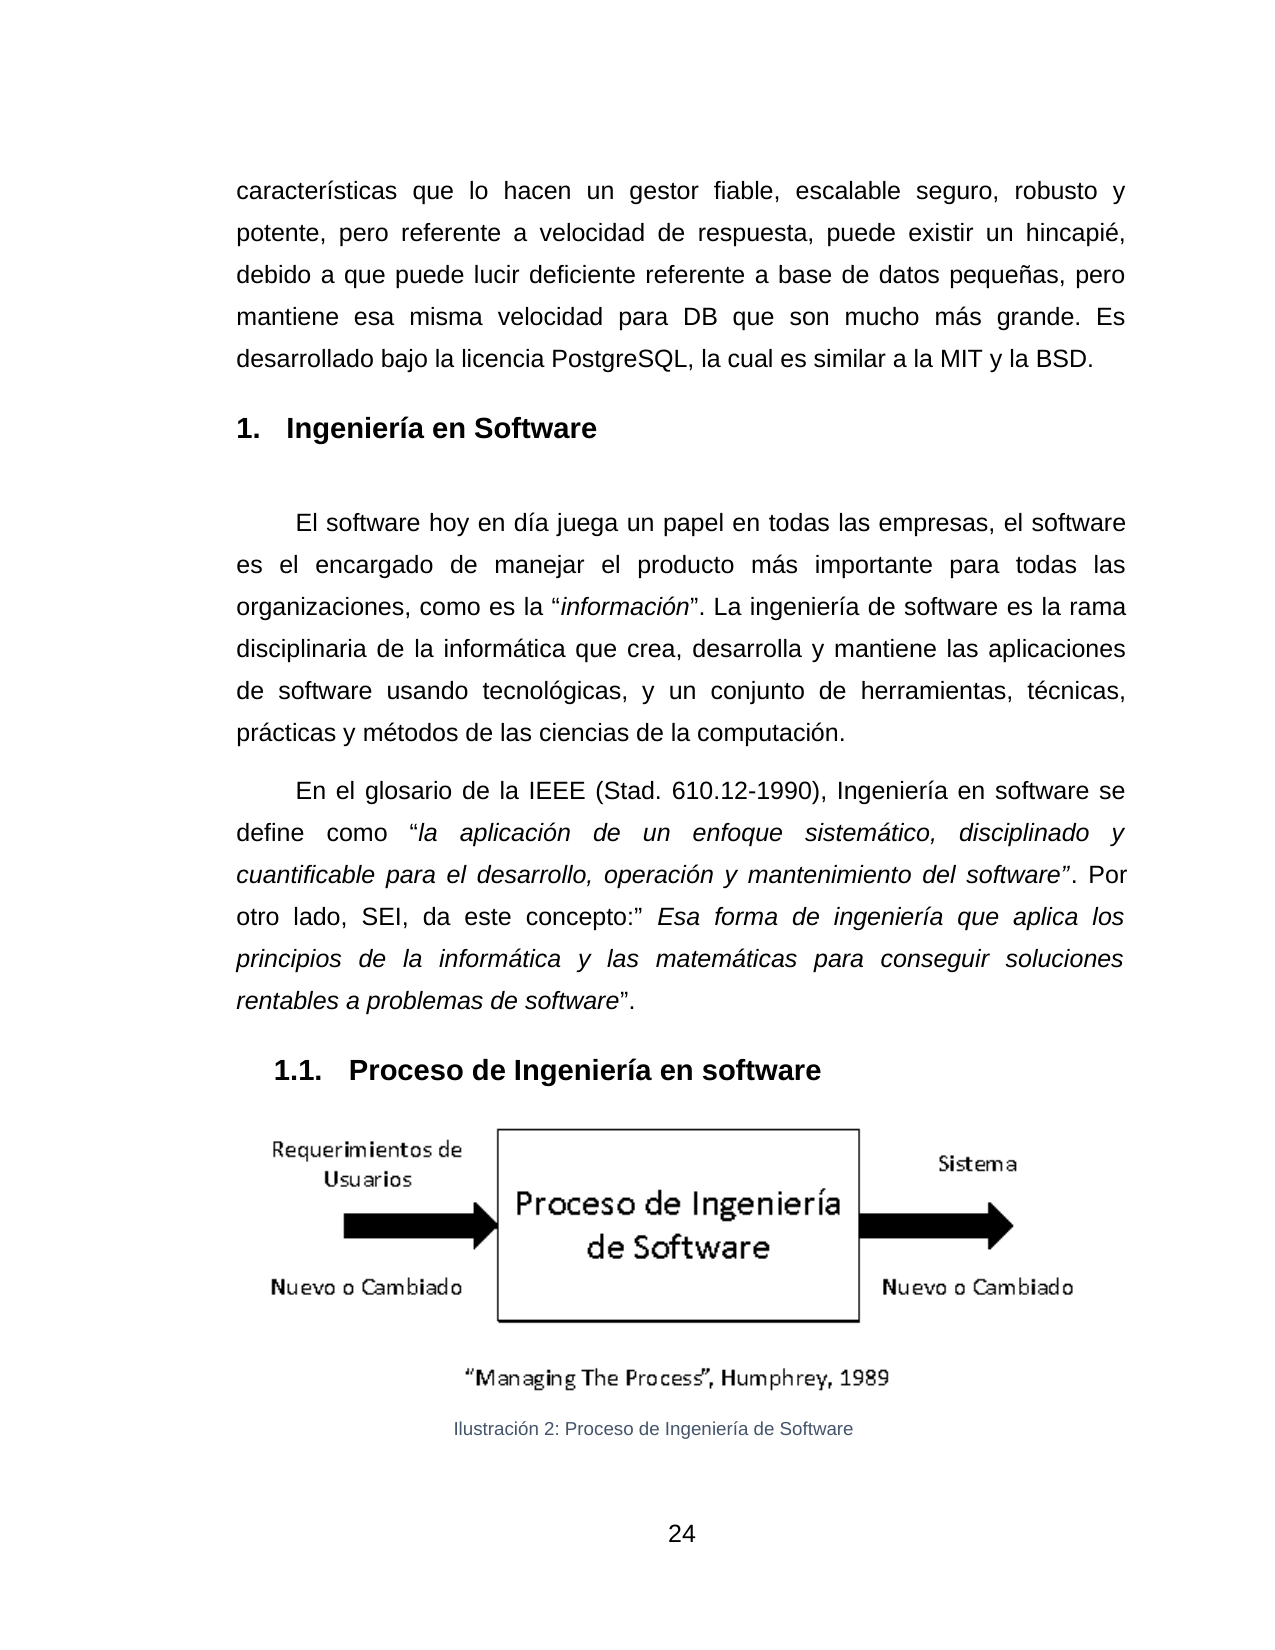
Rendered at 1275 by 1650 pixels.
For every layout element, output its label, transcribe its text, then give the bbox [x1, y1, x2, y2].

subtitle [236, 1409, 1071, 1448]
list Ilustración 2: Proceso de Ingeniería de Software [245, 1418, 1062, 1439]
text características que lo hacen un gestor fiable, escalable seguro, robusto y potente, pero referente a velocidad de respuesta, puede existir un hincapié, debido a que puede lucir deficiente referente a base de datos pequeñas, pero mantiene esa misma velocidad para DB que son mucho más grande. Es desarrollado bajo la licencia PostgreSQL, la cual es similar a la MIT y la BSD. [236, 177, 1127, 373]
text En el glosario de la IEEE (Stad. 610.12-1990), Ingeniería en software se define como “la aplicación de un enfoque sistemático, disciplinado y cuantificable para el desarrollo, operación y mantenimiento del software”. Por otro lado, SEI, da este concepto:” Esa forma de ingeniería que aplica los principios de la informática y las matemáticas para conseguir soluciones rentables a problemas de software”. [236, 777, 1127, 1014]
subtitle Proceso de Ingeniería en software [274, 1053, 1127, 1086]
text El software hoy en día juega un papel en todas las empresas, el software es el encargado de manejar el producto más importante para todas las organizaciones, como es la “información”. La ingeniería de software es la rama disciplinaria de la informática que crea, desarrolla y mantiene las aplicaciones de software usando tecnológicas, y un conjunto de herramientas, técnicas, prácticas y métodos de las ciencias de la computación. [236, 509, 1127, 747]
subtitle Ingeniería en Software [236, 412, 1127, 444]
